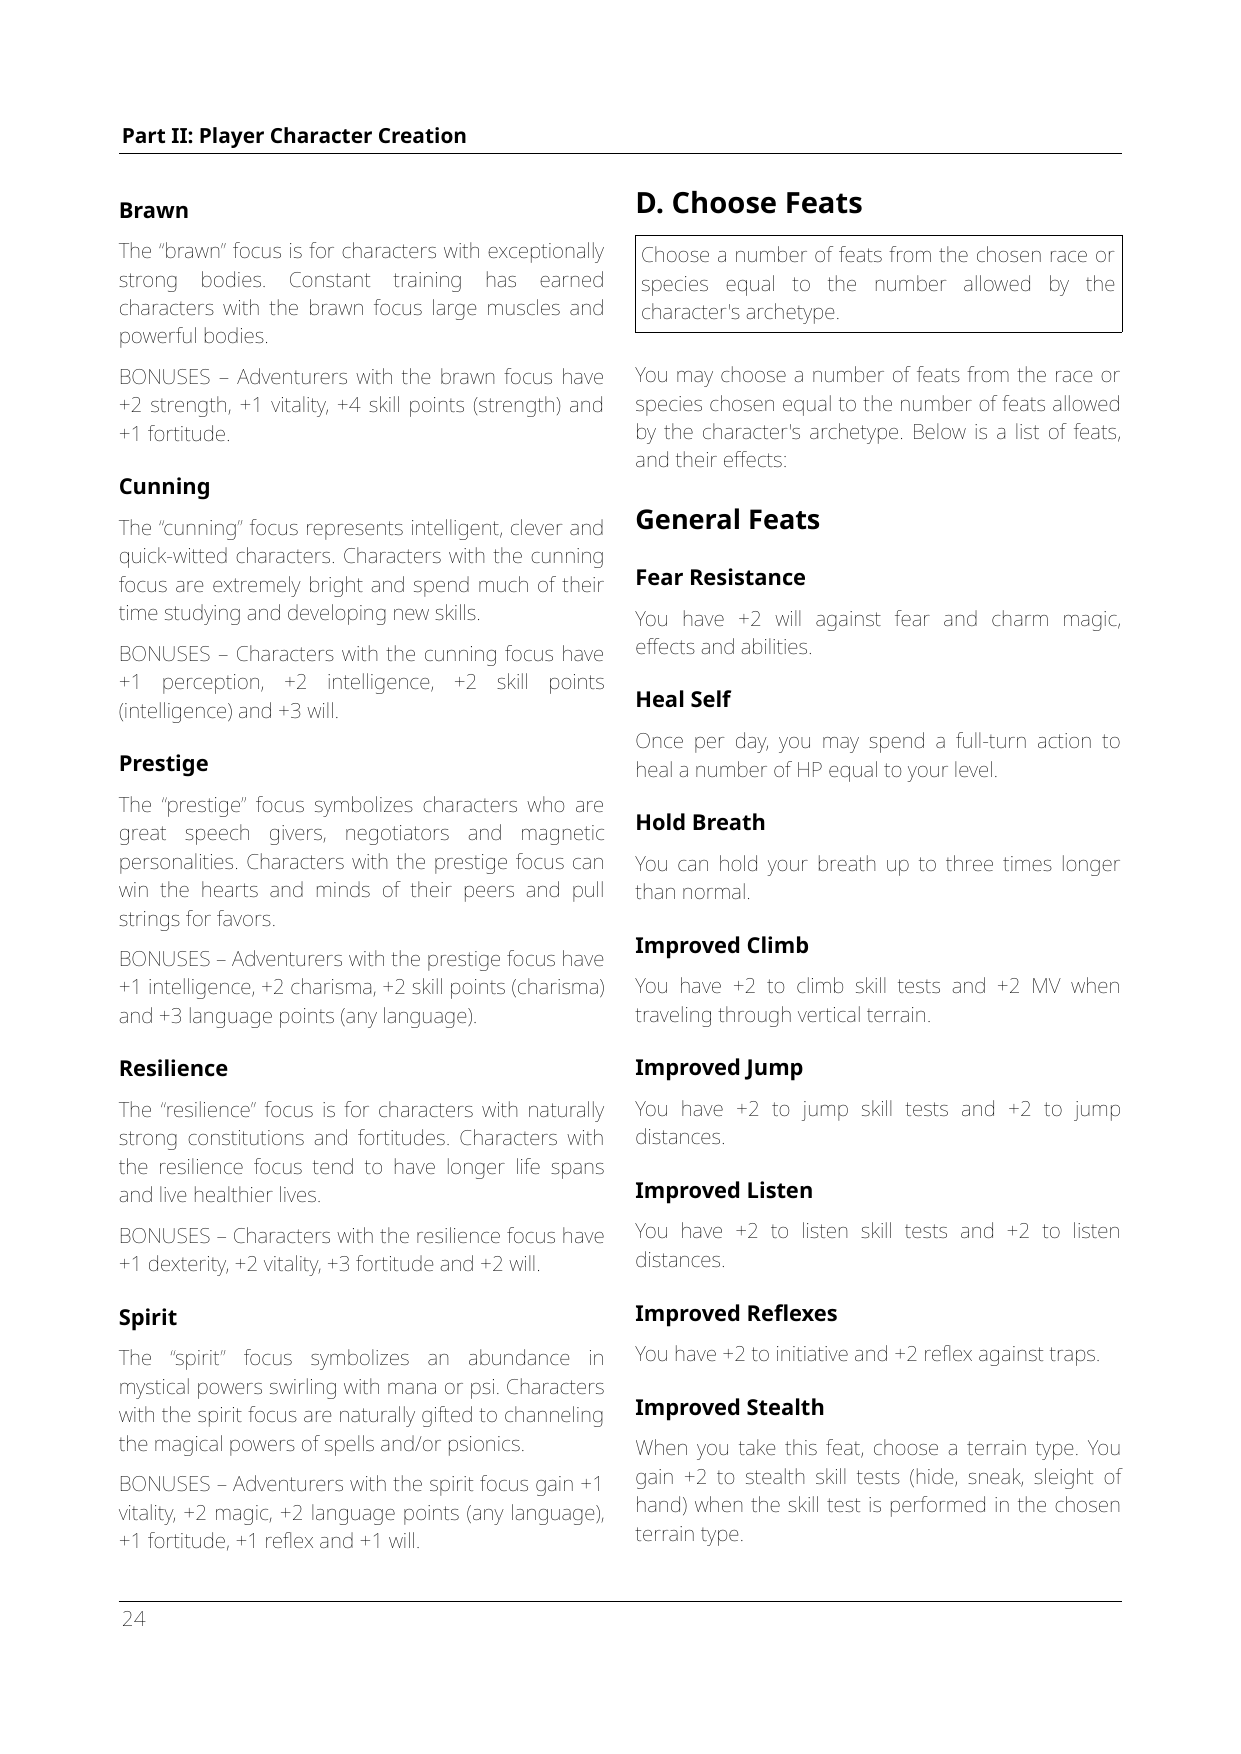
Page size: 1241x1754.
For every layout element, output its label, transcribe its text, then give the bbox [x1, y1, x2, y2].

text The “spirit” focus symbolizes an abundance in mystical powers swirling with mana or psi. Characters with the spirit focus are naturally gifted to channeling the magical powers of spells and/or psionics. [118, 1343, 605, 1457]
text The “prestige” focus symbolizes characters who are great speech givers, negotiators and magnetic personalities. Characters with the prestige focus can win the hearts and minds of their peers and pull strings for favors. [118, 790, 605, 932]
text Fear Resistance [635, 562, 1122, 592]
text Improved Jump [635, 1052, 1122, 1082]
text Improved Stealth [635, 1392, 1122, 1421]
text You have +2 will against fear and charm magic, effects and abilities. [635, 604, 1122, 661]
text Improved Listen [635, 1175, 1122, 1205]
text When you take this feat, choose a terrain type. You gain +2 to stealth skill tests (hide, sneak, sleight of hand) when the skill test is performed in the chosen terrain type. [635, 1433, 1122, 1547]
text You have +2 to initiative and +2 reflex against traps. [635, 1339, 1122, 1368]
text BONUSES – Characters with the resilience focus have +1 dexterity, +2 vitality, +3 fortitude and +2 will. [118, 1221, 605, 1278]
text Spirit [118, 1302, 605, 1331]
text BONUSES – Characters with the cunning focus have +1 perception, +2 intelligence, +2 skill points (intelligence) and +3 will. [118, 639, 605, 724]
text The “brawn” focus is for characters with exceptionally strong bodies. Constant training has earned characters with the brawn focus large muscles and powerful bodies. [118, 236, 605, 350]
text The “cunning” focus represents intelligent, clever and quick-witted characters. Characters with the cunning focus are extremely bright and spend much of their time studying and developing new skills. [118, 513, 605, 627]
text Improved Reflexes [635, 1297, 1122, 1327]
text You have +2 to listen skill tests and +2 to listen distances. [635, 1217, 1122, 1273]
text Prestige [118, 748, 605, 778]
text You may choose a number of feats from the race or species chosen equal to the number of feats allowed by the character's archetype. Below is a list of feats, and their effects: [635, 333, 1122, 474]
text You have +2 to jump skill tests and +2 to jump distances. [635, 1094, 1122, 1151]
table_header Choose a number of feats from the chosen race or species equal to the number allowed by the character's archetype. [636, 236, 1122, 332]
text Cunning [118, 471, 605, 501]
text BONUSES – Adventurers with the prestige focus have +1 intelligence, +2 charisma, +2 skill points (charisma) and +3 language points (any language). [118, 944, 605, 1029]
text You can hold your breath up to three times longer than normal. [635, 849, 1122, 906]
text Hold Breath [635, 807, 1122, 837]
text Brawn [118, 194, 605, 224]
text BONUSES – Adventurers with the brawn focus have +2 strength, +1 vitality, +4 skill points (strength) and +1 fortitude. [118, 362, 605, 447]
text Improved Climb [635, 930, 1122, 959]
text Once per day, you may spend a full-turn action to heal a number of HP equal to your level. [635, 726, 1122, 783]
subtitle General Feats [635, 501, 1122, 537]
subtitle D. Choose Feats [635, 183, 1122, 222]
text Resilience [118, 1053, 605, 1083]
text BONUSES – Adventurers with the spirit focus gain +1 vitality, +2 magic, +2 language points (any language), +1 fortitude, +1 reflex and +1 will. [118, 1469, 605, 1554]
text Heal Self [635, 684, 1122, 714]
text You have +2 to climb skill tests and +2 MV when traveling through vertical terrain. [635, 971, 1122, 1028]
text The “resilience” focus is for characters with naturally strong constitutions and fortitudes. Characters with the resilience focus tend to have longer life spans and live healthier lives. [118, 1095, 605, 1209]
